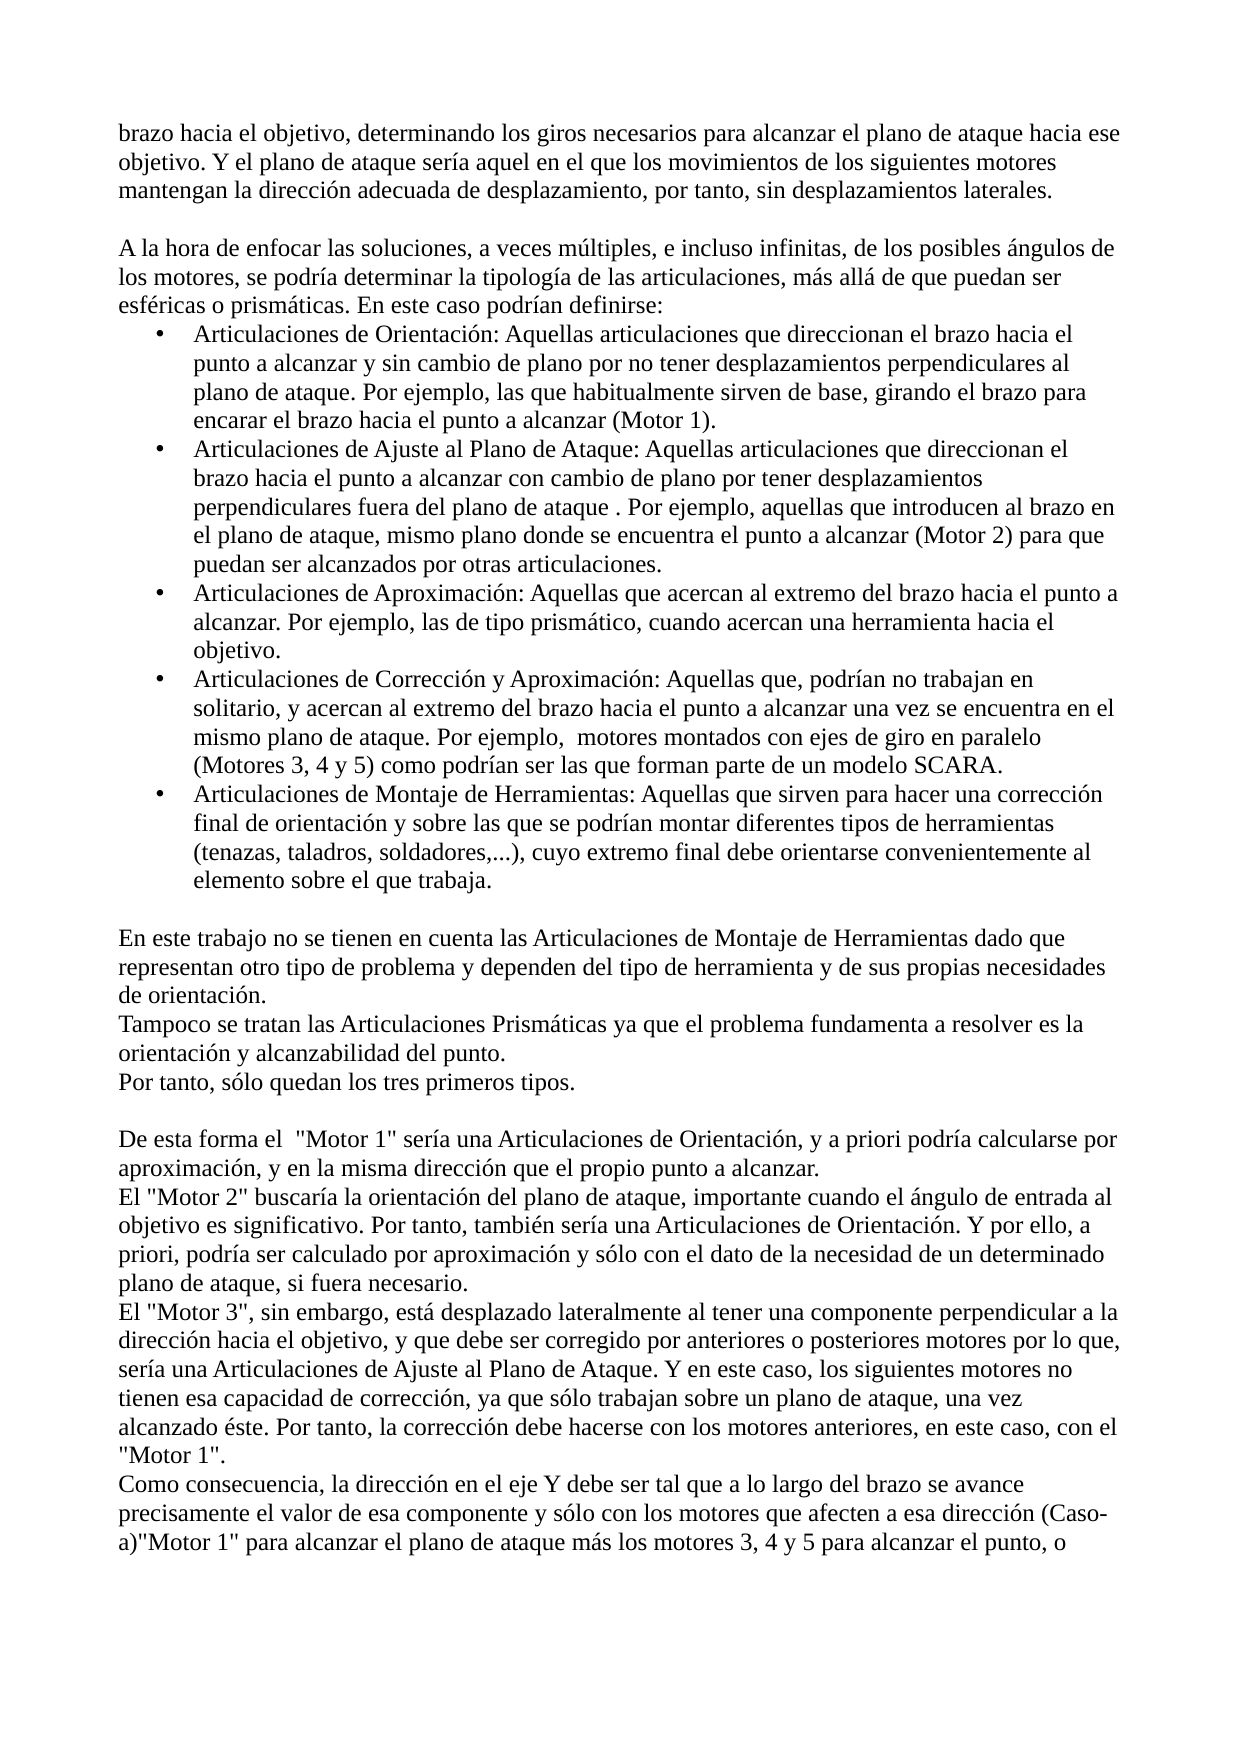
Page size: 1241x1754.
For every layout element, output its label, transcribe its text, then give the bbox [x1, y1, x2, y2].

text De esta forma el "Motor 1" sería una Articulaciones de Orientación, y a priori podría calcularse por aproximación, y en la misma dirección que el propio punto a alcanzar. [118, 1124, 1122, 1182]
text Tampoco se tratan las Articulaciones Prismáticas ya que el problema fundamenta a resolver es la orientación y alcanzabilidad del punto. [118, 1009, 1122, 1067]
text A la hora de enfocar las soluciones, a veces múltiples, e incluso infinitas, de los posibles ángulos de los motores, se podría determinar la tipología de las articulaciones, más allá de que puedan ser esféricas o prismáticas. En este caso podrían definirse: [118, 233, 1122, 319]
list Articulaciones de Ajuste al Plano de Ataque: Aquellas articulaciones que direccionan el brazo hacia el punto a alcanzar con cambio de plano por tener desplazamientos perpendiculares fuera del plano de ataque . Por ejemplo, aquellas que introducen al brazo en el plano de ataque, mismo plano donde se encuentra el punto a alcanzar (Motor 2) para que puedan ser alcanzados por otras articulaciones. [156, 434, 1122, 578]
text El "Motor 3", sin embargo, está desplazado lateralmente al tener una componente perpendicular a la dirección hacia el objetivo, y que debe ser corregido por anteriores o posteriores motores por lo que, sería una Articulaciones de Ajuste al Plano de Ataque. Y en este caso, los siguientes motores no tienen esa capacidad de corrección, ya que sólo trabajan sobre un plano de ataque, una vez alcanzado éste. Por tanto, la corrección debe hacerse con los motores anteriores, en este caso, con el "Motor 1". [118, 1297, 1122, 1469]
list Articulaciones de Corrección y Aproximación: Aquellas que, podrían no trabajan en solitario, y acercan al extremo del brazo hacia el punto a alcanzar una vez se encuentra en el mismo plano de ataque. Por ejemplo, motores montados con ejes de giro en paralelo (Motores 3, 4 y 5) como podrían ser las que forman parte de un modelo SCARA. [156, 664, 1122, 779]
text brazo hacia el objetivo, determinando los giros necesarios para alcanzar el plano de ataque hacia ese objetivo. Y el plano de ataque sería aquel en el que los movimientos de los siguientes motores mantengan la dirección adecuada de desplazamiento, por tanto, sin desplazamientos laterales. [118, 118, 1122, 204]
list Articulaciones de Orientación: Aquellas articulaciones que direccionan el brazo hacia el punto a alcanzar y sin cambio de plano por no tener desplazamientos perpendiculares al plano de ataque. Por ejemplo, las que habitualmente sirven de base, girando el brazo para encarar el brazo hacia el punto a alcanzar (Motor 1). [156, 319, 1122, 434]
list Articulaciones de Montaje de Herramientas: Aquellas que sirven para hacer una corrección final de orientación y sobre las que se podrían montar diferentes tipos de herramientas (tenazas, taladros, soldadores,...), cuyo extremo final debe orientarse convenientemente al elemento sobre el que trabaja. [156, 779, 1122, 894]
text Como consecuencia, la dirección en el eje Y debe ser tal que a lo largo del brazo se avance precisamente el valor de esa componente y sólo con los motores que afecten a esa dirección (Caso-a)"Motor 1" para alcanzar el plano de ataque más los motores 3, 4 y 5 para alcanzar el punto, o [118, 1469, 1122, 1556]
list Articulaciones de Aproximación: Aquellas que acercan al extremo del brazo hacia el punto a alcanzar. Por ejemplo, las de tipo prismático, cuando acercan una herramienta hacia el objetivo. [156, 578, 1122, 664]
text Por tanto, sólo quedan los tres primeros tipos. [118, 1067, 1122, 1096]
text En este trabajo no se tienen en cuenta las Articulaciones de Montaje de Herramientas dado que representan otro tipo de problema y dependen del tipo de herramienta y de sus propias necesidades de orientación. [118, 923, 1122, 1009]
text El "Motor 2" buscaría la orientación del plano de ataque, importante cuando el ángulo de entrada al objetivo es significativo. Por tanto, también sería una Articulaciones de Orientación. Y por ello, a priori, podría ser calculado por aproximación y sólo con el dato de la necesidad de un determinado plano de ataque, si fuera necesario. [118, 1182, 1122, 1297]
